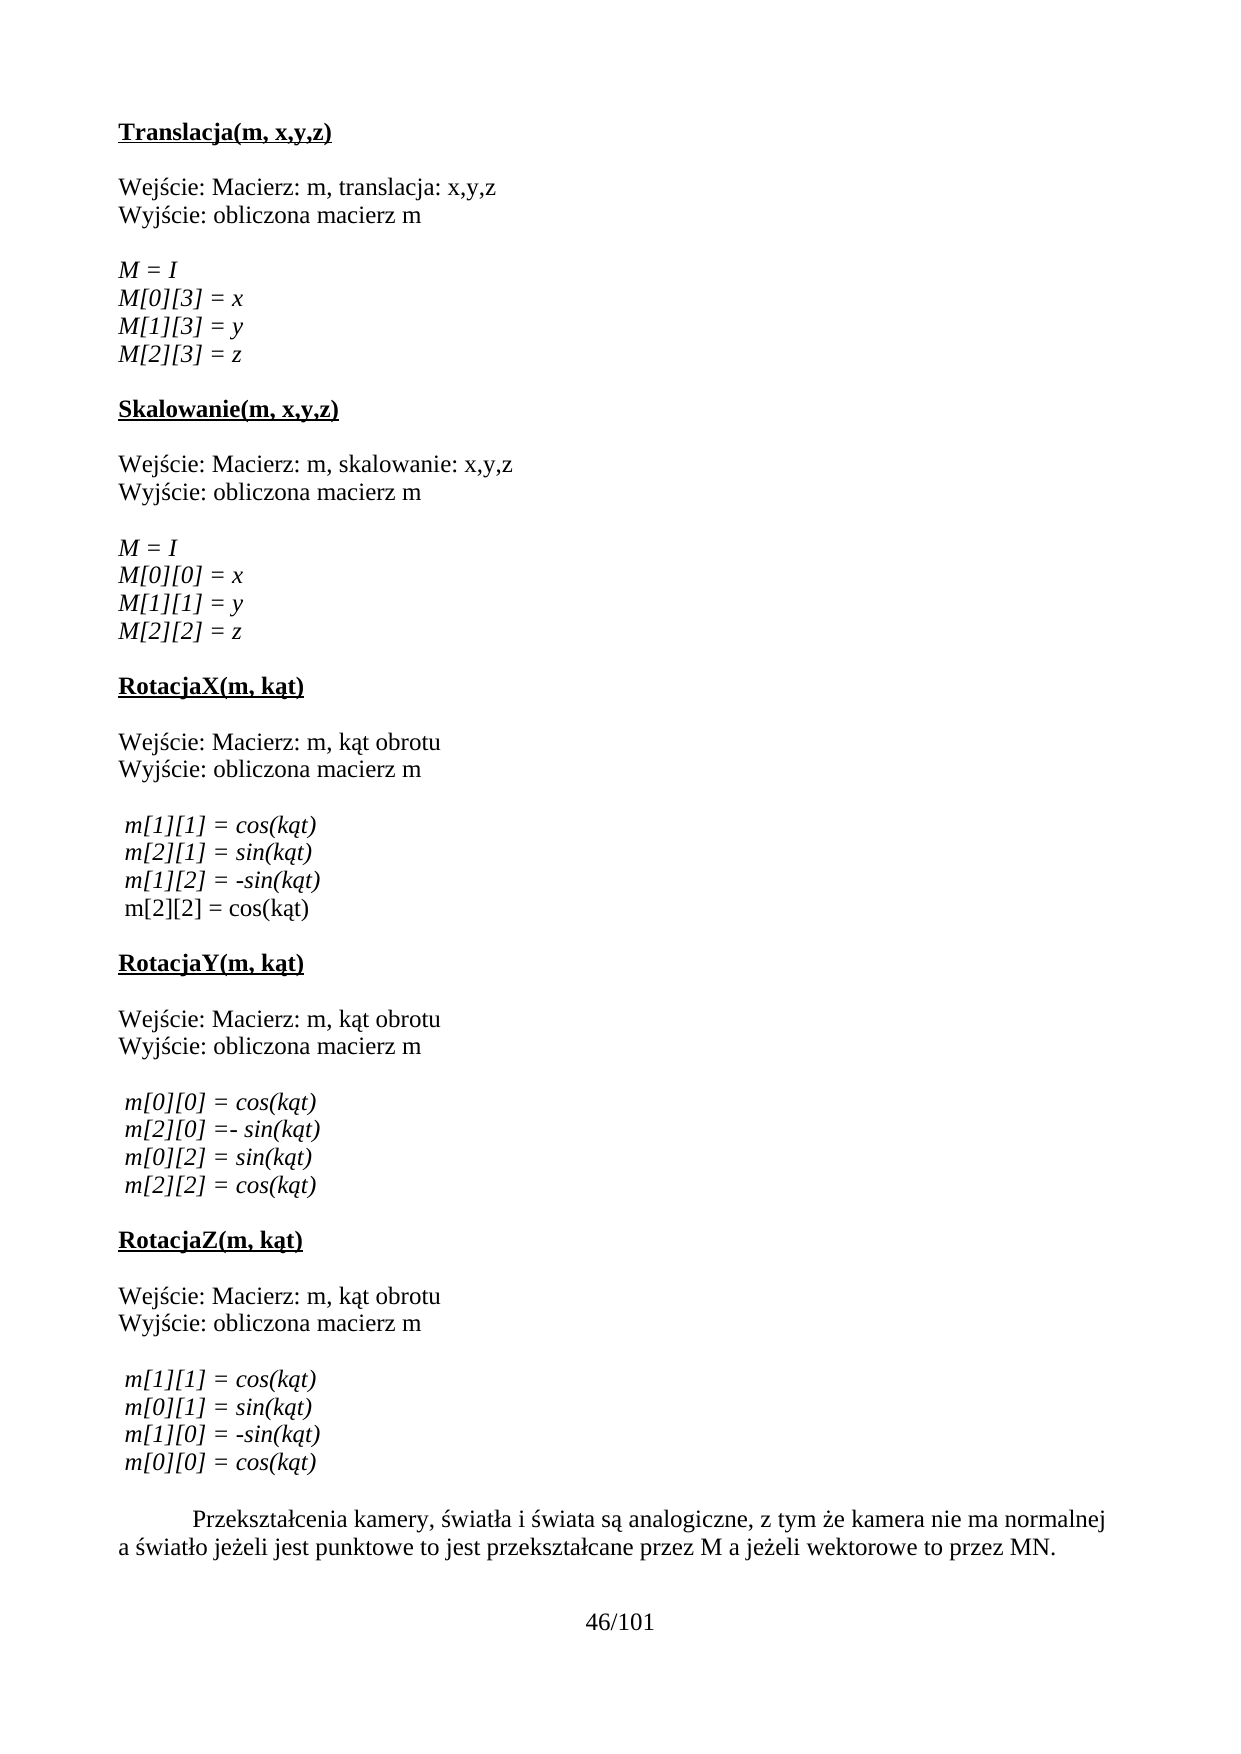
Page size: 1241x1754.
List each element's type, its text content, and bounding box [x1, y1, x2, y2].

text M = I [118, 534, 1122, 561]
text RotacjaY(m, kąt) [118, 949, 1122, 977]
text M[0][0] = x [118, 561, 1122, 589]
text M[1][1] = y [118, 589, 1122, 617]
text RotacjaX(m, kąt) [118, 672, 1122, 700]
text Wejście: Macierz: m, kąt obrotu [118, 1005, 1122, 1032]
text M[2][3] = z [118, 340, 1122, 367]
text m[2][0] =- sin(kąt) [118, 1116, 1122, 1143]
text m[2][1] = sin(kąt) [118, 838, 1122, 866]
text Wejście: Macierz: m, skalowanie: x,y,z [118, 451, 1122, 478]
text M[2][2] = z [118, 617, 1122, 644]
text Translacja(m, x,y,z) [118, 118, 1122, 146]
text M = I [118, 257, 1122, 284]
text m[0][0] = cos(kąt) [118, 1088, 1122, 1116]
text Wyjście: obliczona macierz m [118, 201, 1122, 229]
text Wejście: Macierz: m, kąt obrotu [118, 728, 1122, 755]
text m[0][2] = sin(kąt) [118, 1143, 1122, 1171]
text m[2][2] = cos(kąt) [118, 894, 1122, 922]
text m[1][1] = cos(kąt) [118, 811, 1122, 838]
text Wyjście: obliczona macierz m [118, 755, 1122, 783]
text Wejście: Macierz: m, kąt obrotu [118, 1282, 1122, 1309]
text m[2][2] = cos(kąt) [118, 1171, 1122, 1199]
text Wyjście: obliczona macierz m [118, 1032, 1122, 1060]
text M[0][3] = x [118, 284, 1122, 312]
text Wejście: Macierz: m, translacja: x,y,z [118, 173, 1122, 201]
text m[0][0] = cos(kąt) [118, 1448, 1122, 1476]
text M[1][3] = y [118, 312, 1122, 340]
text m[1][1] = cos(kąt) [118, 1365, 1122, 1393]
text Przekształcenia kamery, światła i świata są analogiczne, z tym że kamera nie ma normalnej a światło jeżeli jest punktowe to jest przekształcane przez M a jeżeli wektorowe to przez MN. [118, 1505, 1122, 1560]
text m[1][2] = -sin(kąt) [118, 866, 1122, 894]
text m[1][0] = -sin(kąt) [118, 1420, 1122, 1448]
text RotacjaZ(m, kąt) [118, 1226, 1122, 1254]
text m[0][1] = sin(kąt) [118, 1393, 1122, 1420]
text Wyjście: obliczona macierz m [118, 478, 1122, 506]
text Skalowanie(m, x,y,z) [118, 395, 1122, 423]
text Wyjście: obliczona macierz m [118, 1309, 1122, 1337]
